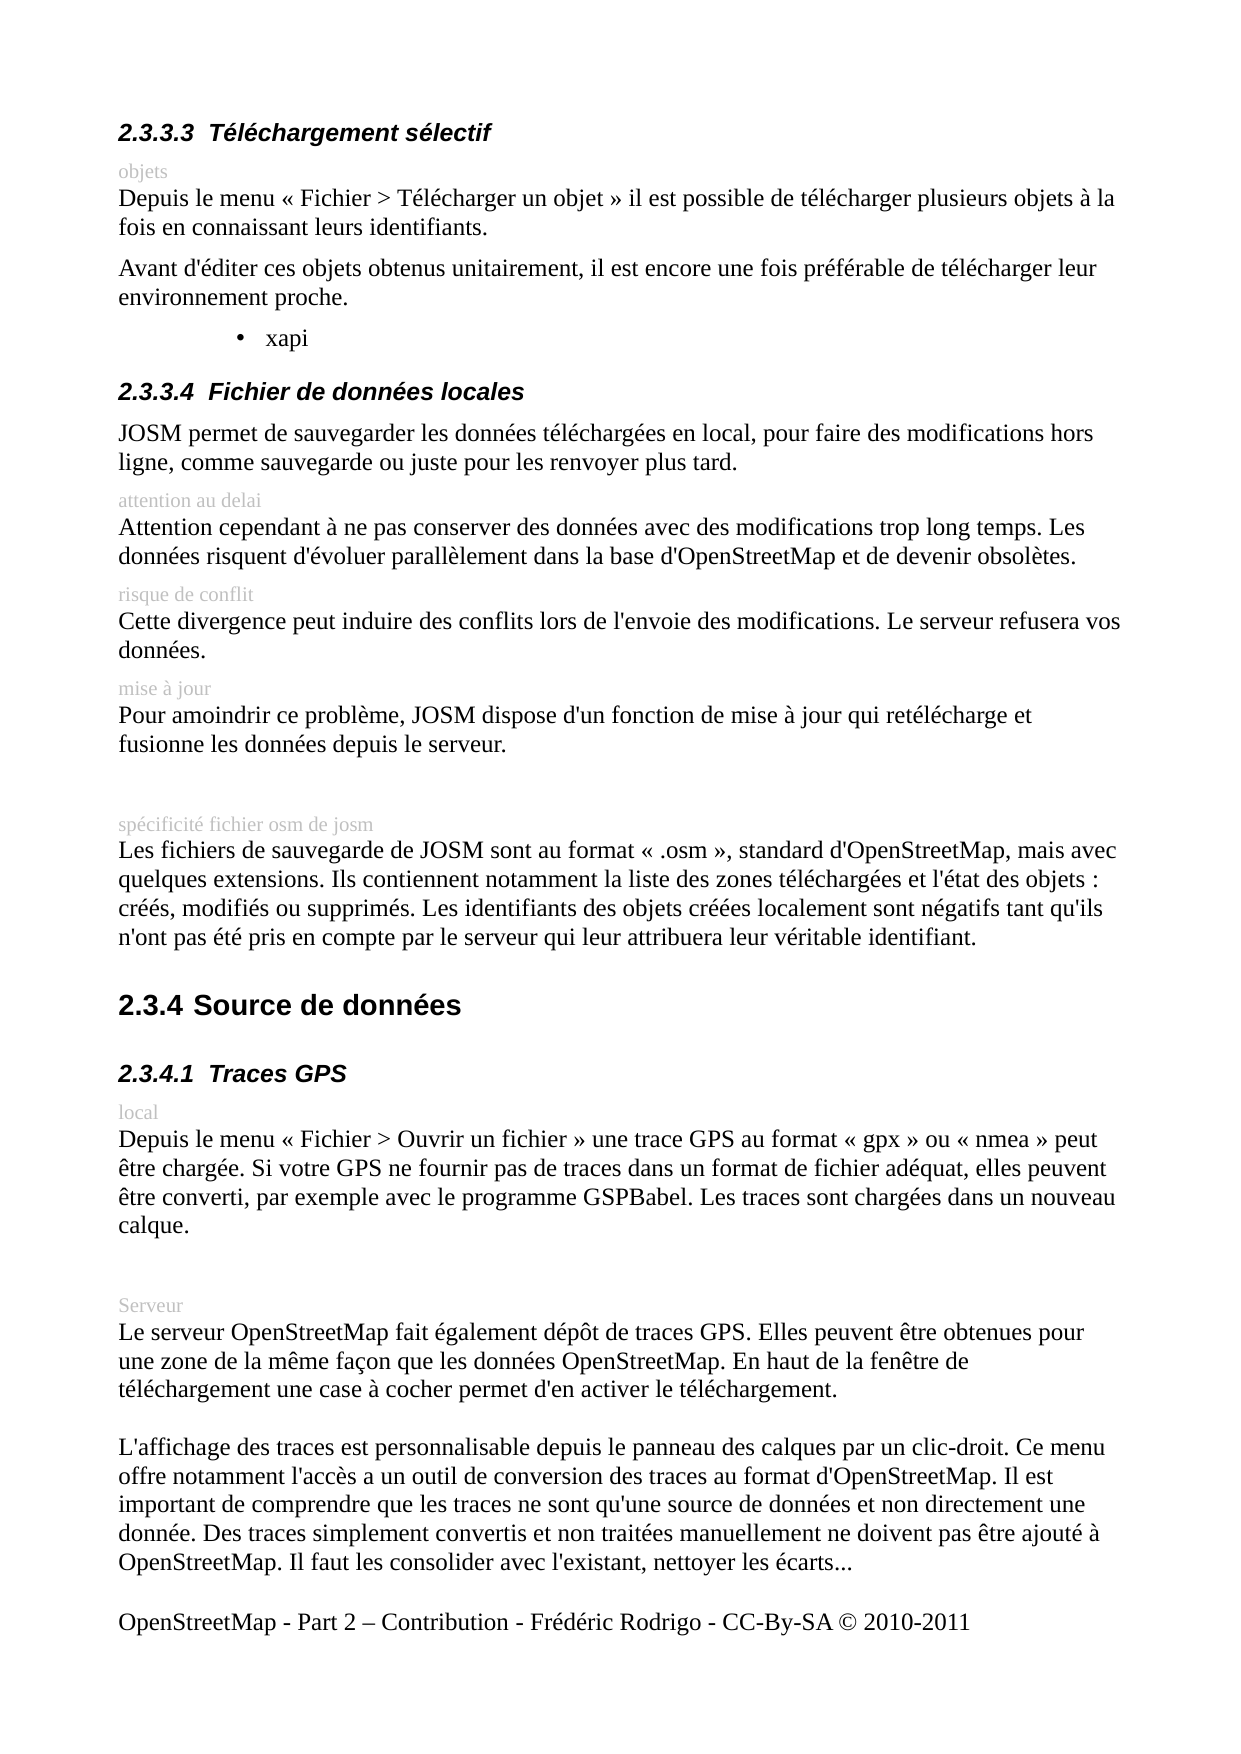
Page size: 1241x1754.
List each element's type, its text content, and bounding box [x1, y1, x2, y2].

text L'affichage des traces est personnalisable depuis le panneau des calques par un clic-droit. Ce menu offre notamment l'accès a un outil de conversion des traces au format d'OpenStreetMap. Il est important de comprendre que les traces ne sont qu'une source de données et non directement une donnée. Des traces simplement convertis et non traitées manuellement ne doivent pas être ajouté à OpenStreetMap. Il faut les consolider avec l'existant, nettoyer les écarts... [118, 1432, 1122, 1576]
text objets [118, 159, 1122, 183]
list xapi [236, 323, 1122, 352]
text Depuis le menu « Fichier > Télécharger un objet » il est possible de télécharger plusieurs objets à la fois en connaissant leurs identifiants. [118, 183, 1122, 241]
text Cette divergence peut induire des conflits lors de l'envoie des modifications. Le serveur refusera vos données. [118, 606, 1122, 664]
text Depuis le menu « Fichier > Ouvrir un fichier » une trace GPS au format « gpx » ou « nmea » peut être chargée. Si votre GPS ne fournir pas de traces dans un format de fichier adéquat, elles peuvent être converti, par exemple avec le programme GSPBabel. Les traces sont chargées dans un nouveau calque. [118, 1124, 1122, 1239]
text spécificité fichier osm de josm [118, 811, 1122, 836]
subtitle Fichier de données locales [118, 377, 1122, 406]
subtitle Source de données [118, 988, 1122, 1022]
text local [118, 1100, 1122, 1124]
text Pour amoindrir ce problème, JOSM dispose d'un fonction de mise à jour qui retélécharge et fusionne les données depuis le serveur. [118, 700, 1122, 758]
text Les fichiers de sauvegarde de JOSM sont au format « .osm », standard d'OpenStreetMap, mais avec quelques extensions. Ils contiennent notamment la liste des zones téléchargées et l'état des objets : créés, modifiés ou supprimés. Les identifiants des objets créées localement sont négatifs tant qu'ils n'ont pas été pris en compte par le serveur qui leur attribuera leur véritable identifiant. [118, 836, 1122, 951]
text Attention cependant à ne pas conserver des données avec des modifications trop long temps. Les données risquent d'évoluer parallèlement dans la base d'OpenStreetMap et de devenir obsolètes. [118, 512, 1122, 569]
text JOSM permet de sauvegarder les données téléchargées en local, pour faire des modifications hors ligne, comme sauvegarde ou juste pour les renvoyer plus tard. [118, 418, 1122, 476]
text attention au delai [118, 488, 1122, 512]
text mise à jour [118, 676, 1122, 700]
subtitle Traces GPS [118, 1059, 1122, 1088]
text Le serveur OpenStreetMap fait également dépôt de traces GPS. Elles peuvent être obtenues pour une zone de la même façon que les données OpenStreetMap. En haut de la fenêtre de téléchargement une case à cocher permet d'en activer le téléchargement. [118, 1317, 1122, 1403]
subtitle Téléchargement sélectif [118, 118, 1122, 147]
text risque de conflit [118, 582, 1122, 606]
text Avant d'éditer ces objets obtenus unitairement, il est encore une fois préférable de télécharger leur environnement proche. [118, 253, 1122, 311]
text Serveur [118, 1293, 1122, 1317]
